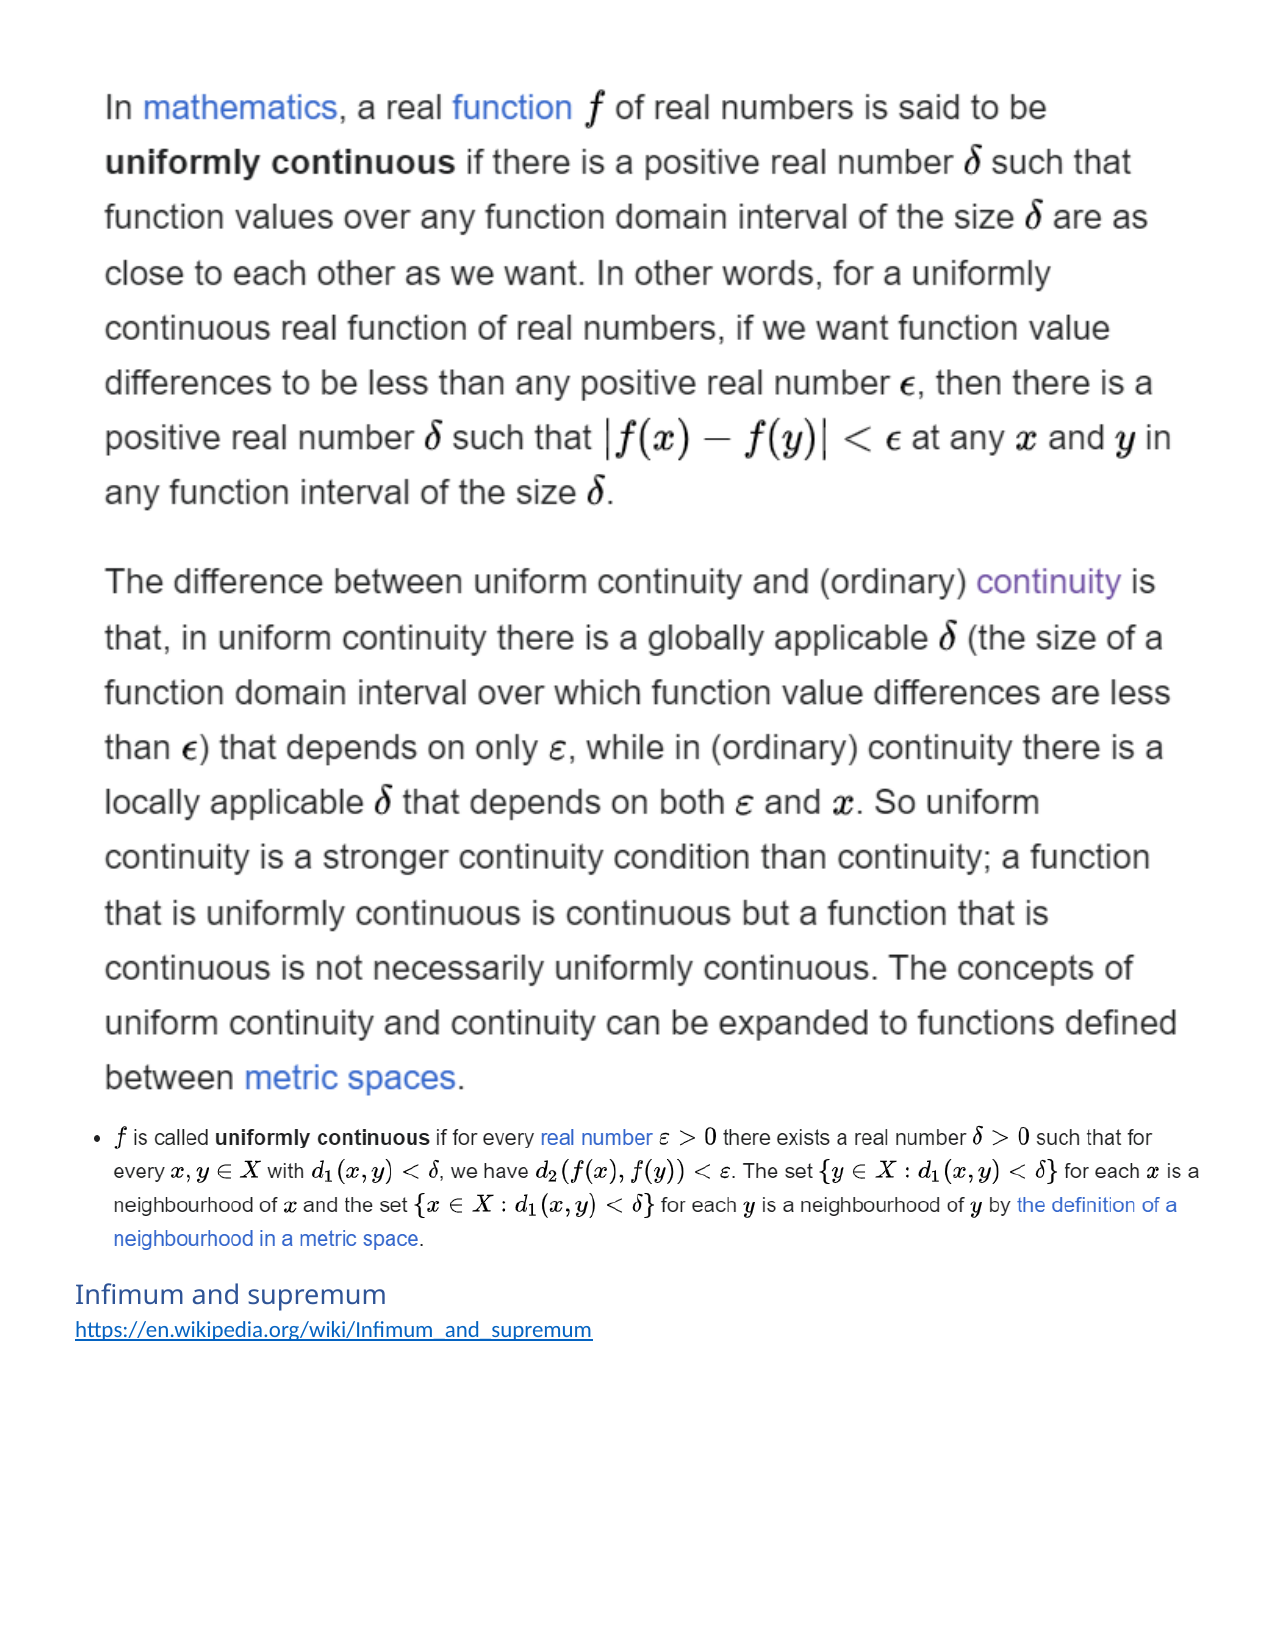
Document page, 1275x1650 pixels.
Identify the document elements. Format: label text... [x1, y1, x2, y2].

subtitle Infimum and supremum [75, 1275, 1200, 1312]
text https://en.wikipedia.org/wiki/Infimum_and_supremum [75, 1315, 1200, 1343]
picture [75, 75, 1198, 1102]
picture [75, 1120, 1200, 1257]
